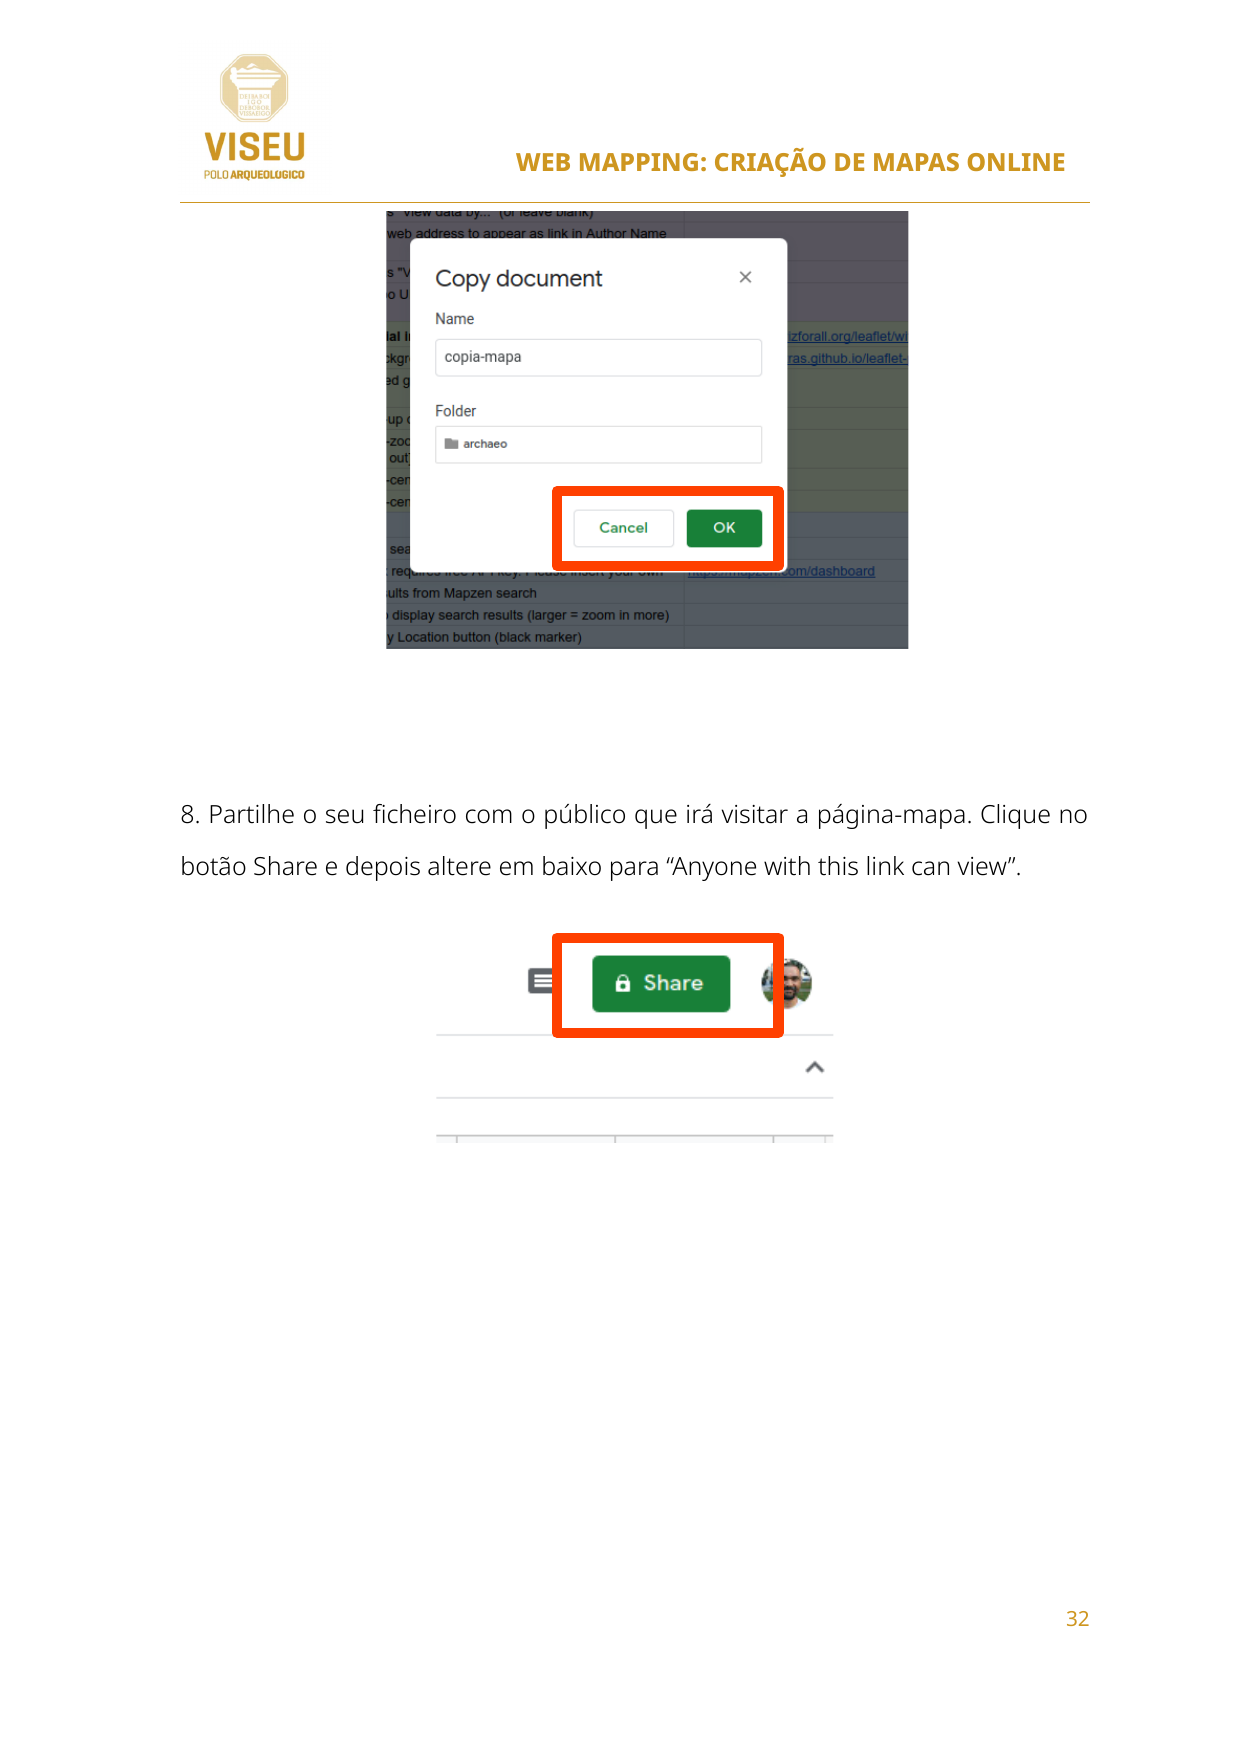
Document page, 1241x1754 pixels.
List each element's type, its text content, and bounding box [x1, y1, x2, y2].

text 8. Partilhe o seu ficheiro com o público que irá visitar a página-mapa. Clique no botão Share e depois altere em baixo para “Anyone with this link can view”. [180, 797, 1090, 882]
picture [386, 211, 909, 649]
picture [562, 943, 773, 1028]
picture [436, 937, 834, 1143]
